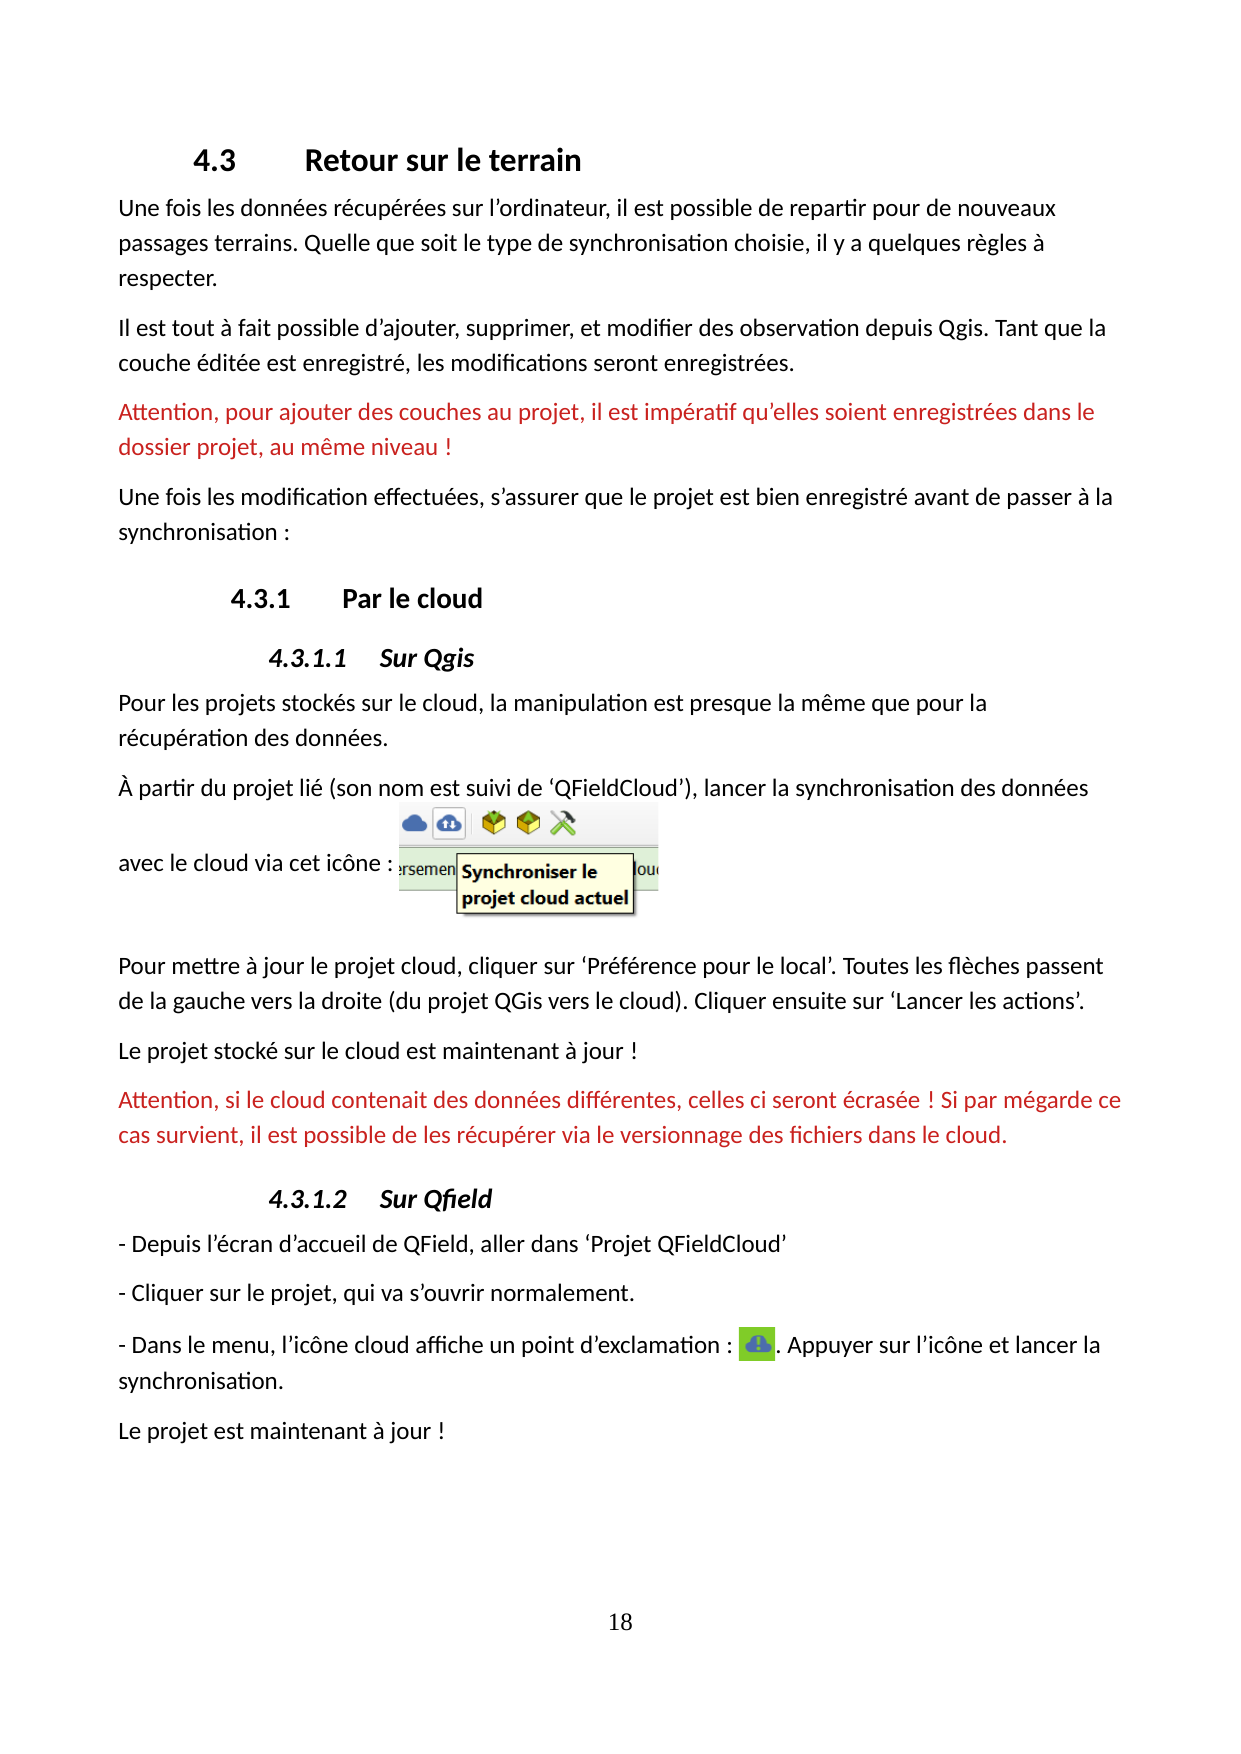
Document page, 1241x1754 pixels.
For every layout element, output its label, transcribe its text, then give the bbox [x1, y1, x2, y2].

picture [399, 802, 659, 920]
text Le projet stocké sur le cloud est maintenant à jour ! [118, 1035, 1122, 1066]
text Pour mettre à jour le projet cloud, cliquer sur ‘Préférence pour le local’. Toutes les flèches passent de la gauche vers la droite (du projet QGis vers le cloud). Cliquer ensuite sur ‘Lancer les actions’. [118, 950, 1122, 1016]
text Attention, si le cloud contenait des données différentes, celles ci seront écrasée ! Si par mégarde ce cas survient, il est possible de les récupérer via le versionnage des fichiers dans le cloud. [118, 1084, 1122, 1150]
text - Dans le menu, l’icône cloud affiche un point d’exclamation : . Appuyer sur l’icône et lancer la synchronisation. [118, 1327, 1122, 1396]
text Le projet est maintenant à jour ! [118, 1415, 1122, 1446]
subtitle Par le cloud [231, 580, 1122, 616]
text Attention, pour ajouter des couches au projet, il est impératif qu’elles soient enregistrées dans le dossier projet, au même niveau ! [118, 396, 1122, 462]
picture [738, 1327, 775, 1361]
text Il est tout à fait possible d’ajouter, supprimer, et modifier des observation depuis Qgis. Tant que la couche éditée est enregistré, les modifications seront enregistrées. [118, 312, 1122, 377]
text Une fois les modification effectuées, s’assurer que le projet est bien enregistré avant de passer à la synchronisation : [118, 481, 1122, 546]
text - Cliquer sur le projet, qui va s’ouvrir normalement. [118, 1278, 1122, 1308]
text Pour les projets stockés sur le cloud, la manipulation est presque la même que pour la récupération des données. [118, 687, 1122, 753]
text - Depuis l’écran d’accueil de QField, aller dans ‘Projet QFieldCloud’ [118, 1228, 1122, 1258]
text Une fois les données récupérées sur l’ordinateur, il est possible de repartir pour de nouveaux passages terrains. Quelle que soit le type de synchronisation choisie, il y a quelques règles à respecter. [118, 192, 1122, 293]
text À partir du projet lié (son nom est suivi de ‘QFieldCloud’), lancer la synchronisation des données avec le cloud via cet icône : [118, 772, 1122, 920]
subtitle Sur Qfield [268, 1182, 1122, 1216]
subtitle Retour sur le terrain [193, 139, 1122, 180]
subtitle Sur Qgis [268, 641, 1122, 674]
